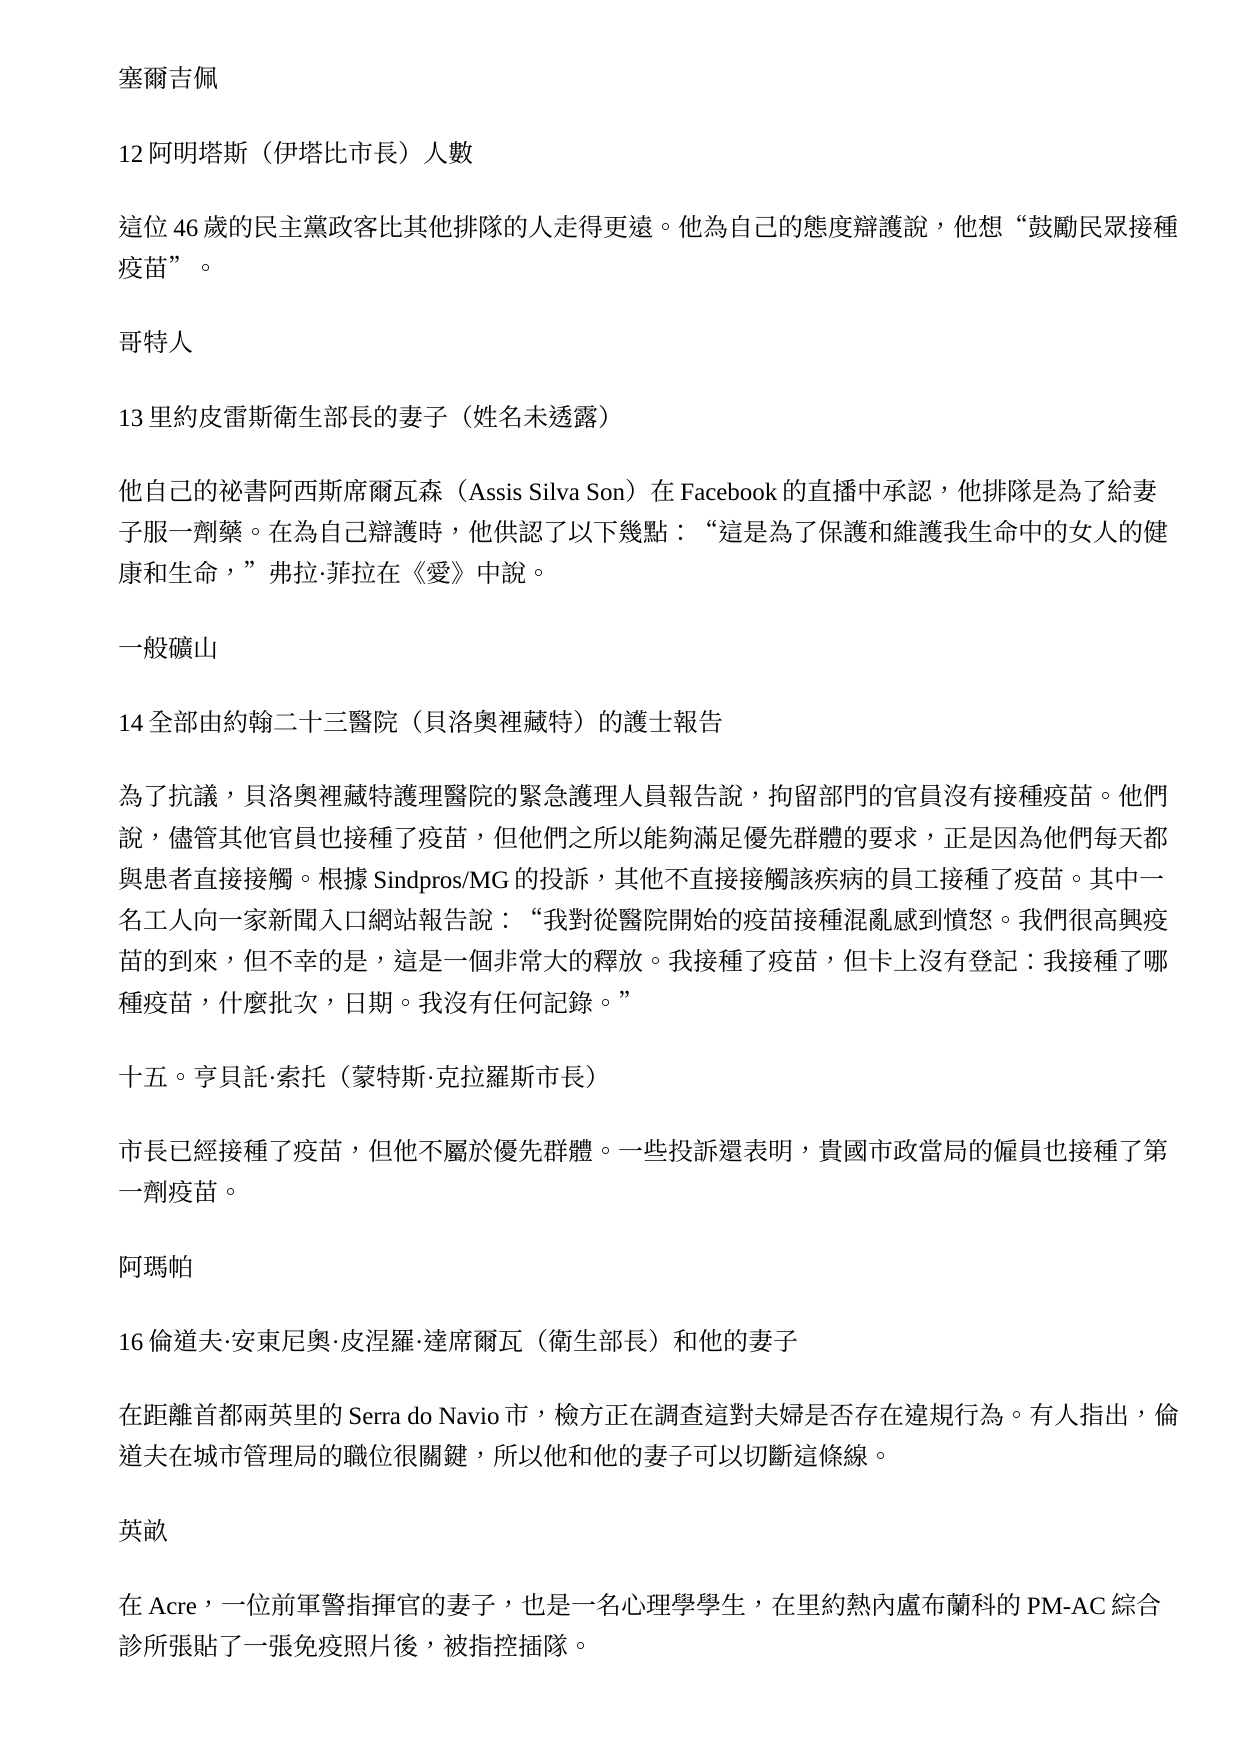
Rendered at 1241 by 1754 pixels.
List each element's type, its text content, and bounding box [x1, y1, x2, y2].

text 2021-03-06T06:20:23-03:00 約翰的目標 ['/images/0-2021/01/national/fura-費城.jpg'] 照片：和資料庫。 你知道FURA-FILA嗎？它存在於腐敗的巴西社會，也存在於你生活的同一個社會。他出生在黃金的搖籃裡，在封建文化中接受教育，在這種文化中，富人無時無刻不可以為所欲為。這就是你所有社會實踐的驅動邏輯。 作為關係之外關係的果實，Fura Fila擁有“不可剝奪的權利”，可以得到它想要的任何東西，無論它想要什麼，無論它想要什麼時候。他從很小的時候就學會了，因為他擁有的財富和他應得的一切，他安然無恙地參加了閃電戰。非利士人很早就學會了咒語：“你知道你在和誰說話嗎？." 但在流感大流行期間，我們的Fura Fila的自尊心遭到了誹謗。 由於沒有更多的權力依靠他的權威作為手段，他試圖推翻戴面具的建議。結果，他被罰款，侮辱了稅務官員，讓人把他的行為拍下來，排隊的皮草連續一個多月在國家電視臺受到批評。 榮譽過後，他每次上街都要戴上布面具的愁容。這使他想到：“如果你不能戰勝他，就加入他。” 他就是這樣定下了一個目標，即使是在流感大流行的情況下，也要讓他的貴族海豹不慌張地活著。 他拿起電話，想拿出一大筆錢買疫苗，以減輕他戴口罩的負擔。他試了一次、兩次、三次，很長一段時間，他只能聽到同樣的聲音：“正在研製中。沒有像樣的待遇！."在一通電話和另一通電話之間，富拉·菲拉通過在她的帕拉迪斯島組織祕密聚會牟利。 菲拉·弗爾對疫苗存在的負面反應感到不耐煩，他非常生氣，於是發明了一種“早期治療”：一種防治蠕蟲的藥物。 悲傷！它再次成為國恥的象徵。 最終，菲洛·富爾發現疫苗即將問世。這是他讓自己的本性得以表現的機會。完成。他那富拉·菲拉的崇高罪惡再次在所有人的眼中顯現出來。 Fura Fila知道第一次使用少量的Covid-19預防疫苗是針對少數特定人群的，她終於可以實現它的本性：她在聖保羅的Manaus排隊，在里約熱內盧排隊。 如果你讓他去的話，他會在所有5.57個縣插隊的。 抓住切割機！ （1月28日最後一次更新） 最近幾周，人們看到了一些關於“排隊漏斗”目擊事件的警報。 我們會列一份清單，及時更新，把每一個都列出來。 馬瑙斯（亞馬遜） 亞馬遜河州首府，在醫院的全面倒塌中沉沒，有越來越多的Covid-19病例和無法提供氧氣。工會總檢察長（PGU）已授權對現任總檢察長兼衛生部長愛德華多·帕祖埃洛的表現進行調查。 僅僅批評亞馬孫州在2001年1月21日的最後一天所達到的程度是不夠的，因為有人指責人們在不應該接種疫苗的情況下接種了疫苗，因此疫苗接種被暫停了24小時。 1SHIA FRAXE（衛生部長） 第一個亞馬孫聯邦巡回法庭在2001年2月22日提醒部長，如果資料不一致的情況持續存在，干預將在市政公共衛生部門進行。為了瞭解肖申克指揮的資料夾的全面和有目的的混亂程度：醫院檢查發現，三千劑疫苗只收到了623劑。在法官的判決中，它指出“很明顯，這家公立醫院至少有788劑藥物缺失，這家醫院24小時向科維德的病人敞開大門。” 2SABIA REIS（公共清潔祕書） 呋喃祕書是第一批接種疫苗的人之一，在1月19日。在一份報告中，該市自己也站出來為自己辯護，聲稱安息日患有糖尿病，需要醫療照顧。他甚至因為被診斷出感染了冠狀病毒而去了聖保羅，他不敢面對馬瑙斯擁擠不堪的公立醫院。 三個。JANE MARA SILVA DE MORAES OLIVEIRA（女祕書） 4蘇扎便當馬丁斯 馬瑙斯的第一份疫苗接種名單是企業家本尼迪克特和簡夫婦的傑出參與。除了Fura Fila和immunized之外，Benedict還擁有教育部（Seeduc）最大的食品供應商之一。他是Bento Martins de Souza Eireli的成員，其資本為600萬雷亞爾。 4.加布裡埃爾和伊莎貝爾·柯克（商人的女兒） 這對雙胞胎是馬瑙斯市一所最大私立大學的老闆的女兒，她們在社交網路上發表了慶祝接種疫苗的照片。醫學院畢業後，其中一人前一天被任命到市政廳，另一人在接種日被“錄用”。 五個。大衛·達拉斯（州議員之子） 州議員Wanderley Dallas（團結）的兒子剛從醫學專業畢業。和雙胞胎姐妹中的一個一樣，她在馬瑙斯開始接種疫苗的那天也被“僱傭”了。 帕拉希巴 6VERISSINHO ABMAEL（多夫市長） 龐巴爾市的市長只注射了282劑疫苗，他錄製了第一次注射疫苗的視訊。他是一名66歲的產科醫生，沒有在對抗Covid-19的前線行動，甚至不屬於優先群體。州衛生部長Geraldo Medeiros在接受市長採訪時說，他是費城人。 伯南布塞 7MARIA NADIR FERRO（朱皮市衛生部長） 8吉勒梅JG（朱庇市政廳攝影師） 祕書和攝影師來到伯南布哥市只有136劑疫苗的優先人群面前。 巴伊亞 九個。雷金納德·普拉多（坎迪巴市長） 市長收到了市政府僅有的100劑中的一劑。 直到2002年8月8日，巴伊亞州檢察官辦公室（MP-BA）和州總辦公室在90多個巴安市提出了179起“排隊接送”投訴。薩爾瓦多以24次出現在第一位。桑塔納博覽會排名第二，有9起案件。比裡廷加和塞拉山的耶穌很快就出現了，他們都帶著七個孩子。 薩爾瓦多市長布魯諾·賴斯（Bruno Reis，DEM）懇求那些抱怨和要求在疫苗接種方面靈活的人：“你必須有一點耐心。我知道人們面臨著大流行的時間很多，但讓我們遵循程式，”市長問。 住手 十勞倫·萊莫斯（卡斯坦哈爾市立醫院前行政院長） 在他們意識到你想削減開支後，現在的前任董事得到了你辭職的訊息。這名38歲的男子通過拍攝疫苗，在社交媒體上釋出了自己的照片。 塞阿拉 11.喬瓦尼·桑帕約（北胡亞澤拉市副市長） 這位政治家也接種了疫苗，Ceara的檢察官對“一名市政公職人員違反疫苗接種規則的指控”進行了調查。 塞爾吉佩 12阿明塔斯（伊塔比市長）人數 這位46歲的民主黨政客比其他排隊的人走得更遠。他為自己的態度辯護說，他想“鼓勵民眾接種疫苗”。 哥特人 13里約皮雷斯衛生部長的妻子（姓名未透露） 他自己的祕書阿西斯席爾瓦森（Assis Silva Son）在Facebook的直播中承認，他排隊是為了給妻子服一劑藥。在為自己辯護時，他供認了以下幾點：“這是為了保護和維護我生命中的女人的健康和生命，”弗拉·菲拉在《愛》中說。 一般礦山 14全部由約翰二十三醫院（貝洛奧裡藏特）的護士報告 為了抗議，貝洛奧裡藏特護理醫院的緊急護理人員報告說，拘留部門的官員沒有接種疫苗。他們說，儘管其他官員也接種了疫苗，但他們之所以能夠滿足優先群體的要求，正是因為他們每天都與患者直接接觸。根據Sindpros/MG的投訴，其他不直接接觸該疾病的員工接種了疫苗。其中一名工人向一家新聞入口網站報告說：“我對從醫院開始的疫苗接種混亂感到憤怒。我們很高興疫苗的到來，但不幸的是，這是一個非常大的釋放。我接種了疫苗，但卡上沒有登記：我接種了哪種疫苗，什麼批次，日期。我沒有任何記錄。” 十五。亨貝託·索托（蒙特斯·克拉羅斯市長） 市長已經接種了疫苗，但他不屬於優先群體。一些投訴還表明，貴國市政當局的僱員也接種了第一劑疫苗。 阿瑪帕 16倫道夫·安東尼奧·皮涅羅·達席爾瓦（衛生部長）和他的妻子 在距離首都兩英里的Serra do Navio市，檢方正在調查這對夫婦是否存在違規行為。有人指出，倫道夫在城市管理局的職位很關鍵，所以他和他的妻子可以切斷這條線。 英畝 在Acre，一位前軍警指揮官的妻子，也是一名心理學學生，在里約熱內盧布蘭科的PM-AC綜合診所張貼了一張免疫照片後，被指控插隊。 一月河 里約熱內盧檢察官辦公室（MP-RJ）登記了189起“排隊接送”投訴。這個數字只指02/02那天下午。 [118, 59, 1181, 1663]
